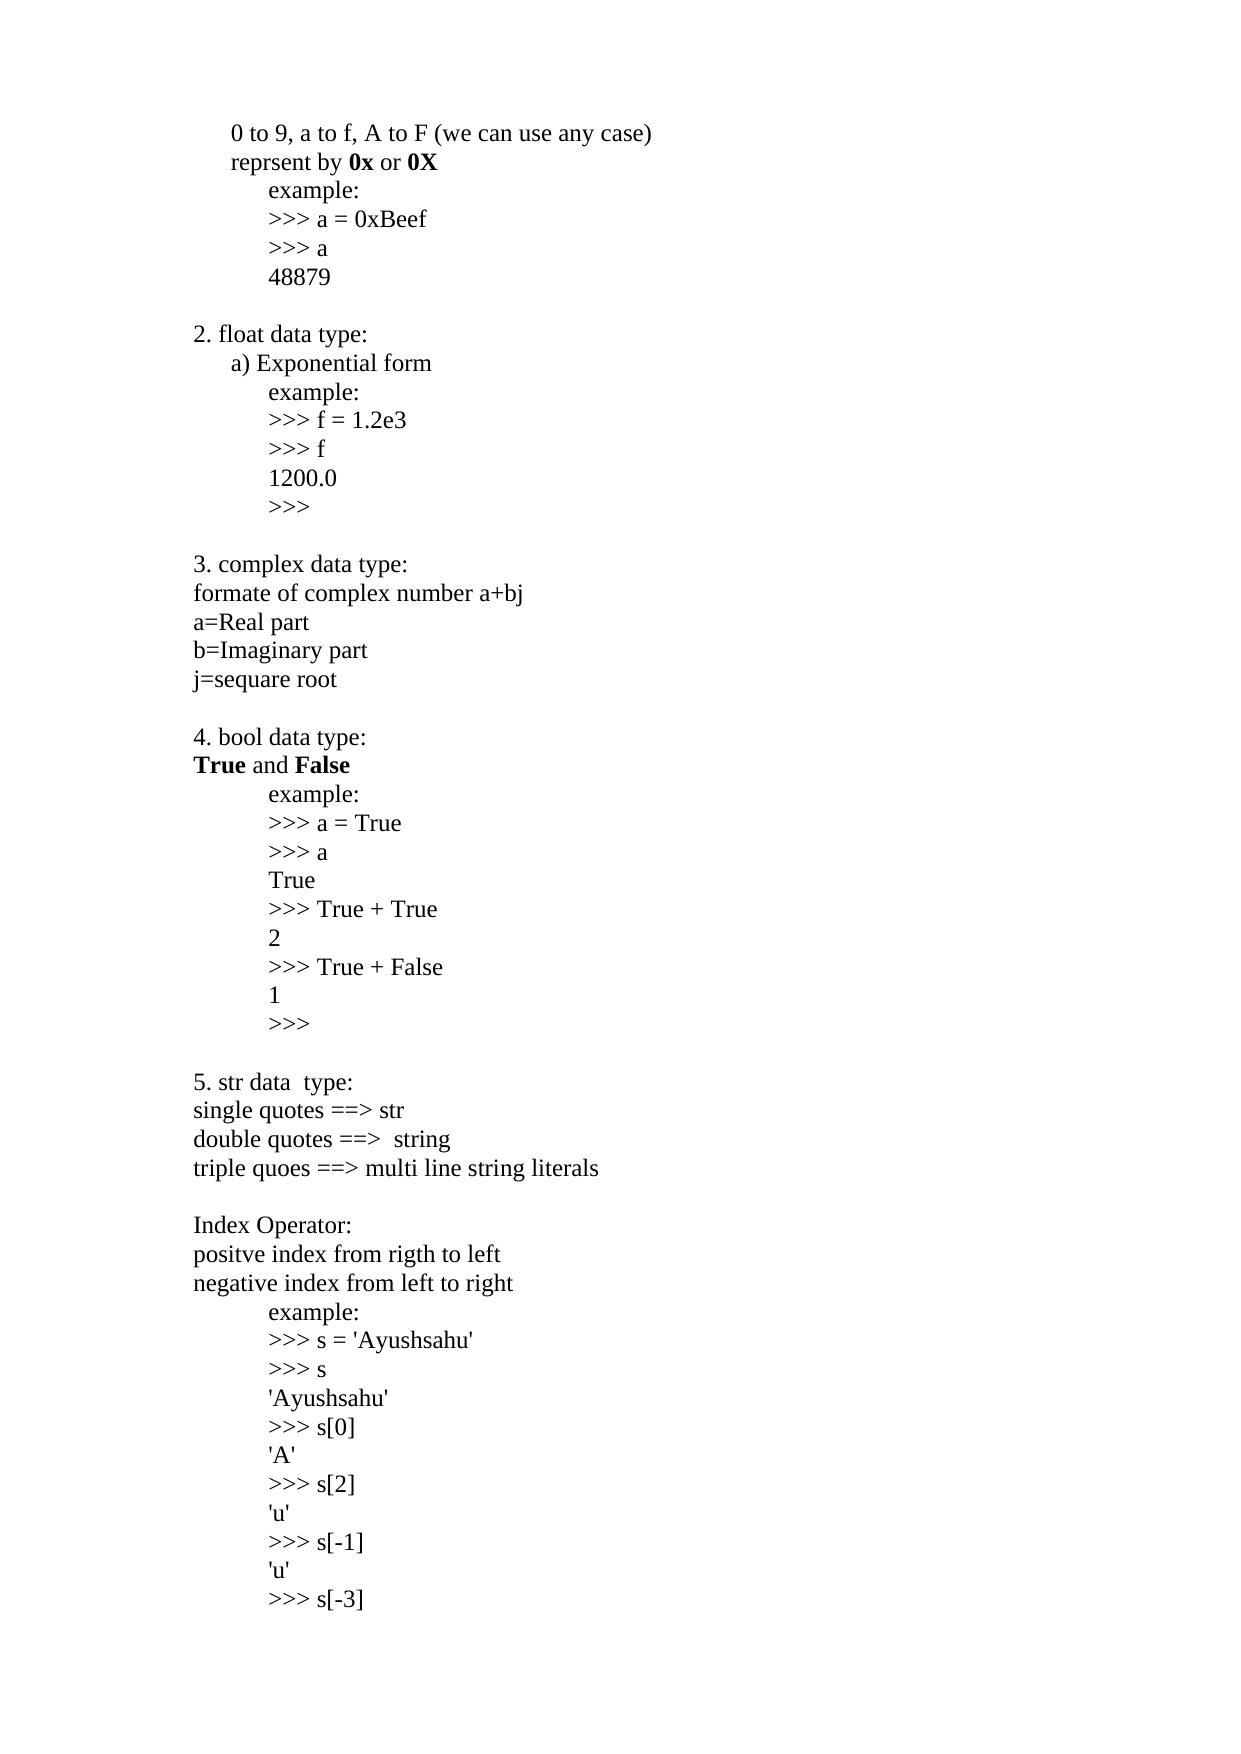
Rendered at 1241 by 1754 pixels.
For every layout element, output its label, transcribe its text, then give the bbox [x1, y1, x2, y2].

text >>> a = True [118, 808, 1122, 837]
text 48879 [268, 262, 1122, 291]
text >>> f = 1.2e3 [268, 406, 1122, 434]
text 2 [118, 923, 1122, 952]
text positve index from rigth to left [118, 1239, 1122, 1268]
text >>> [268, 492, 1122, 521]
text single quotes ==> str [193, 1096, 1122, 1124]
text example: [268, 176, 1122, 204]
text True [118, 866, 1122, 894]
text 5. str data type: [193, 1067, 1122, 1096]
text Index Operator: [118, 1211, 1122, 1239]
text >>> s[-1] [118, 1527, 1122, 1556]
text >>> a [268, 233, 1122, 262]
text 1 [118, 981, 1122, 1009]
text example: [118, 779, 1122, 808]
text triple quoes ==> multi line string literals [193, 1153, 1122, 1182]
text reprsent by 0x or 0X [231, 147, 1122, 176]
text >>> True + False [118, 952, 1122, 981]
text 0 to 9, a to f, A to F (we can use any case) [231, 118, 1122, 147]
text >>> True + True [118, 894, 1122, 923]
text 3. complex data type: [118, 549, 1122, 578]
text j=sequare root [193, 664, 1122, 693]
text a=Real part [193, 607, 1122, 636]
text >>> s [118, 1354, 1122, 1383]
text 1200.0 [268, 463, 1122, 492]
text example: [268, 377, 1122, 406]
text double quotes ==> string [193, 1124, 1122, 1153]
text 'u' [118, 1556, 1122, 1584]
text >>> s = 'Ayushsahu' [118, 1326, 1122, 1354]
text True and False [118, 751, 1122, 779]
text formate of complex number a+bj [193, 578, 1122, 607]
text >>> a [118, 837, 1122, 866]
text 'A' [118, 1441, 1122, 1469]
text >>> s[2] [118, 1469, 1122, 1498]
text >>> a = 0xBeef [268, 204, 1122, 233]
text >>> f [268, 434, 1122, 463]
text >>> s[0] [118, 1412, 1122, 1441]
text 'u' [118, 1498, 1122, 1527]
text b=Imaginary part [193, 636, 1122, 664]
text 'Ayushsahu' [118, 1383, 1122, 1412]
text negative index from left to right [118, 1268, 1122, 1297]
text 2. float data type: [118, 319, 1122, 348]
text >>> [118, 1009, 1122, 1038]
text >>> s[-3] [118, 1584, 1122, 1613]
text 4. bool data type: [193, 722, 1122, 751]
text example: [118, 1297, 1122, 1326]
text a) Exponential form [231, 348, 1122, 377]
